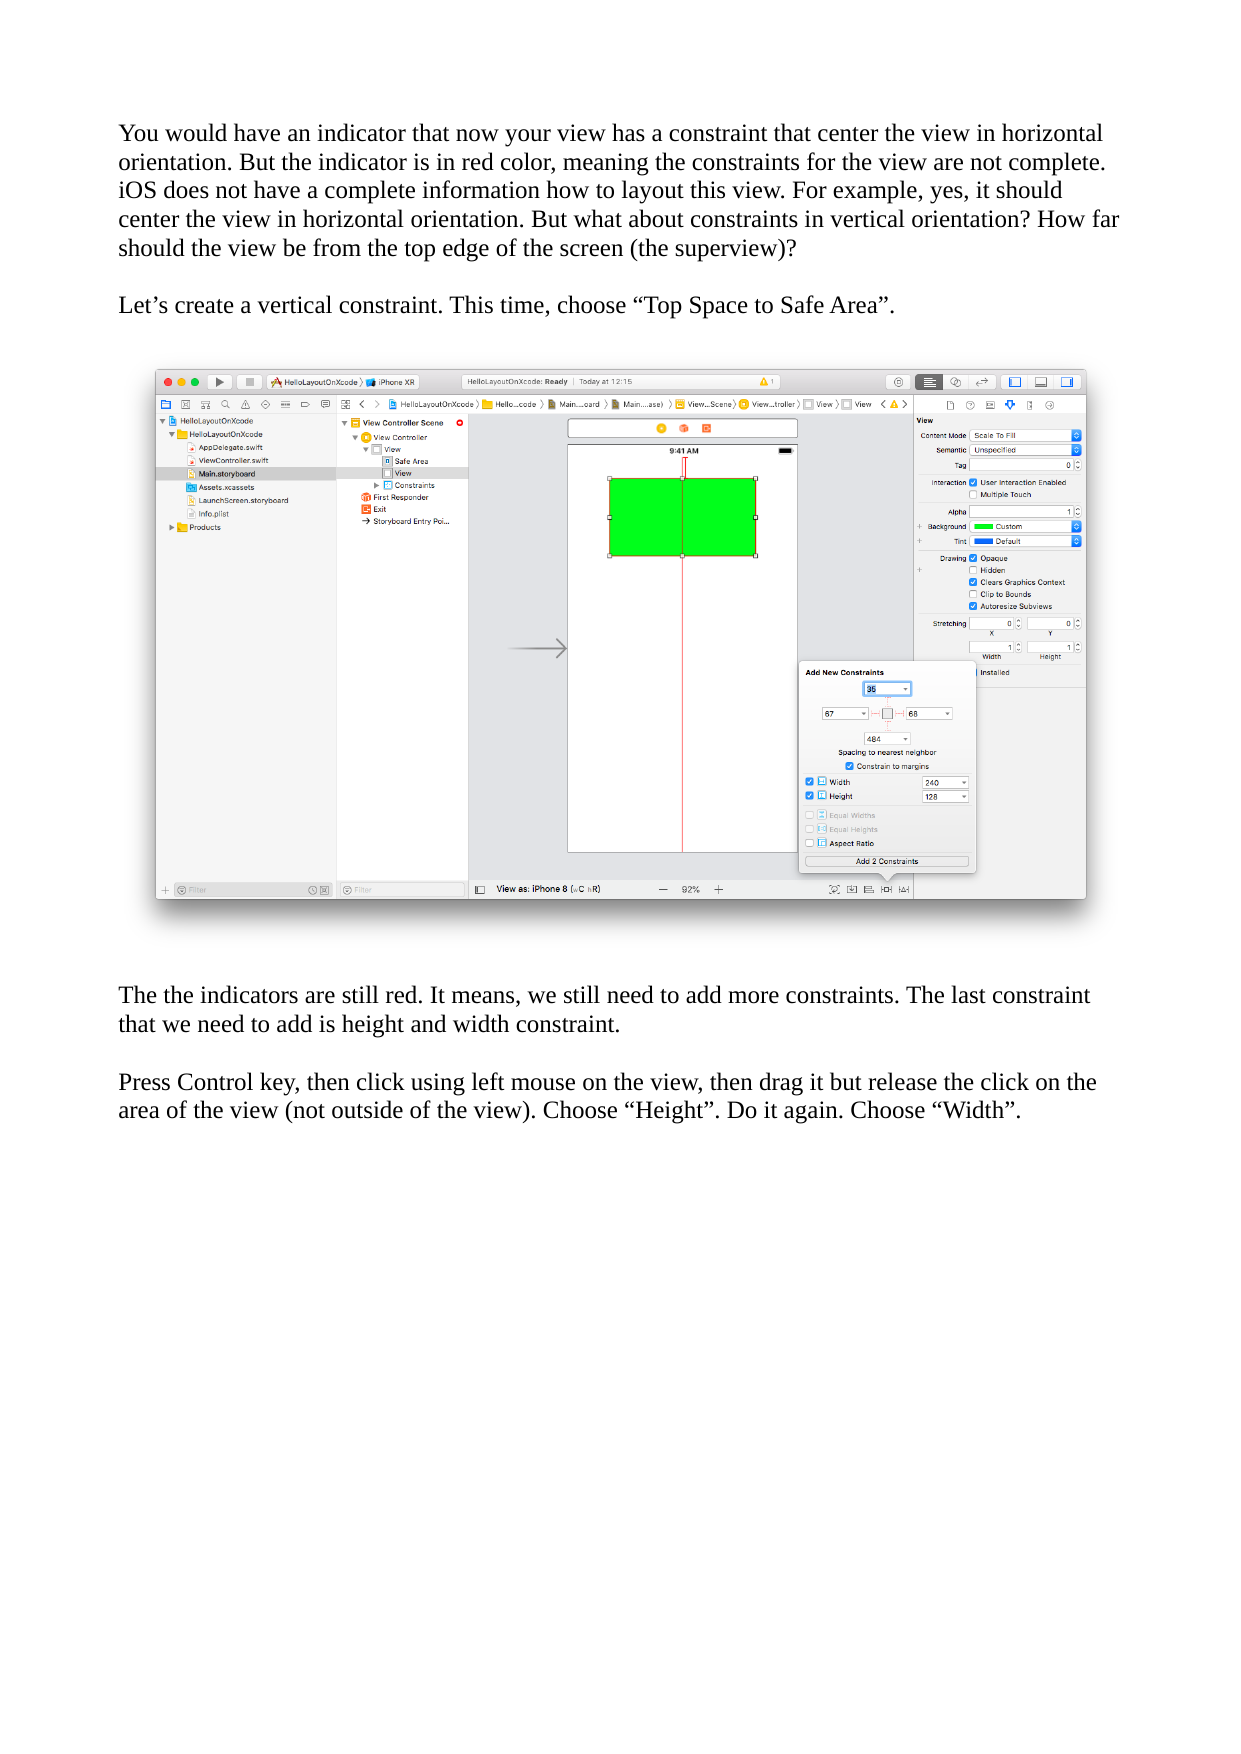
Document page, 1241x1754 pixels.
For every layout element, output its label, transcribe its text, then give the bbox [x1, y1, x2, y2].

text The the indicators are still red. It means, we still need to add more constraints. The last constraint that we need to add is height and width constraint. [118, 980, 1122, 1038]
text Let’s create a vertical constraint. This time, choose “Top Space to Safe Area”. [118, 291, 1122, 319]
picture [118, 348, 1123, 952]
text Press Control key, then click using left mouse on the view, then drag it but release the click on the area of the view (not outside of the view). Choose “Height”. Do it again. Choose “Width”. [118, 1067, 1122, 1124]
text You would have an indicator that now your view has a constraint that center the view in horizontal orientation. But the indicator is in red color, meaning the constraints for the view are not complete. iOS does not have a complete information how to layout this view. For example, yes, it should center the view in horizontal orientation. But what about constraints in vertical orientation? How far should the view be from the top edge of the screen (the superview)? [118, 118, 1122, 262]
